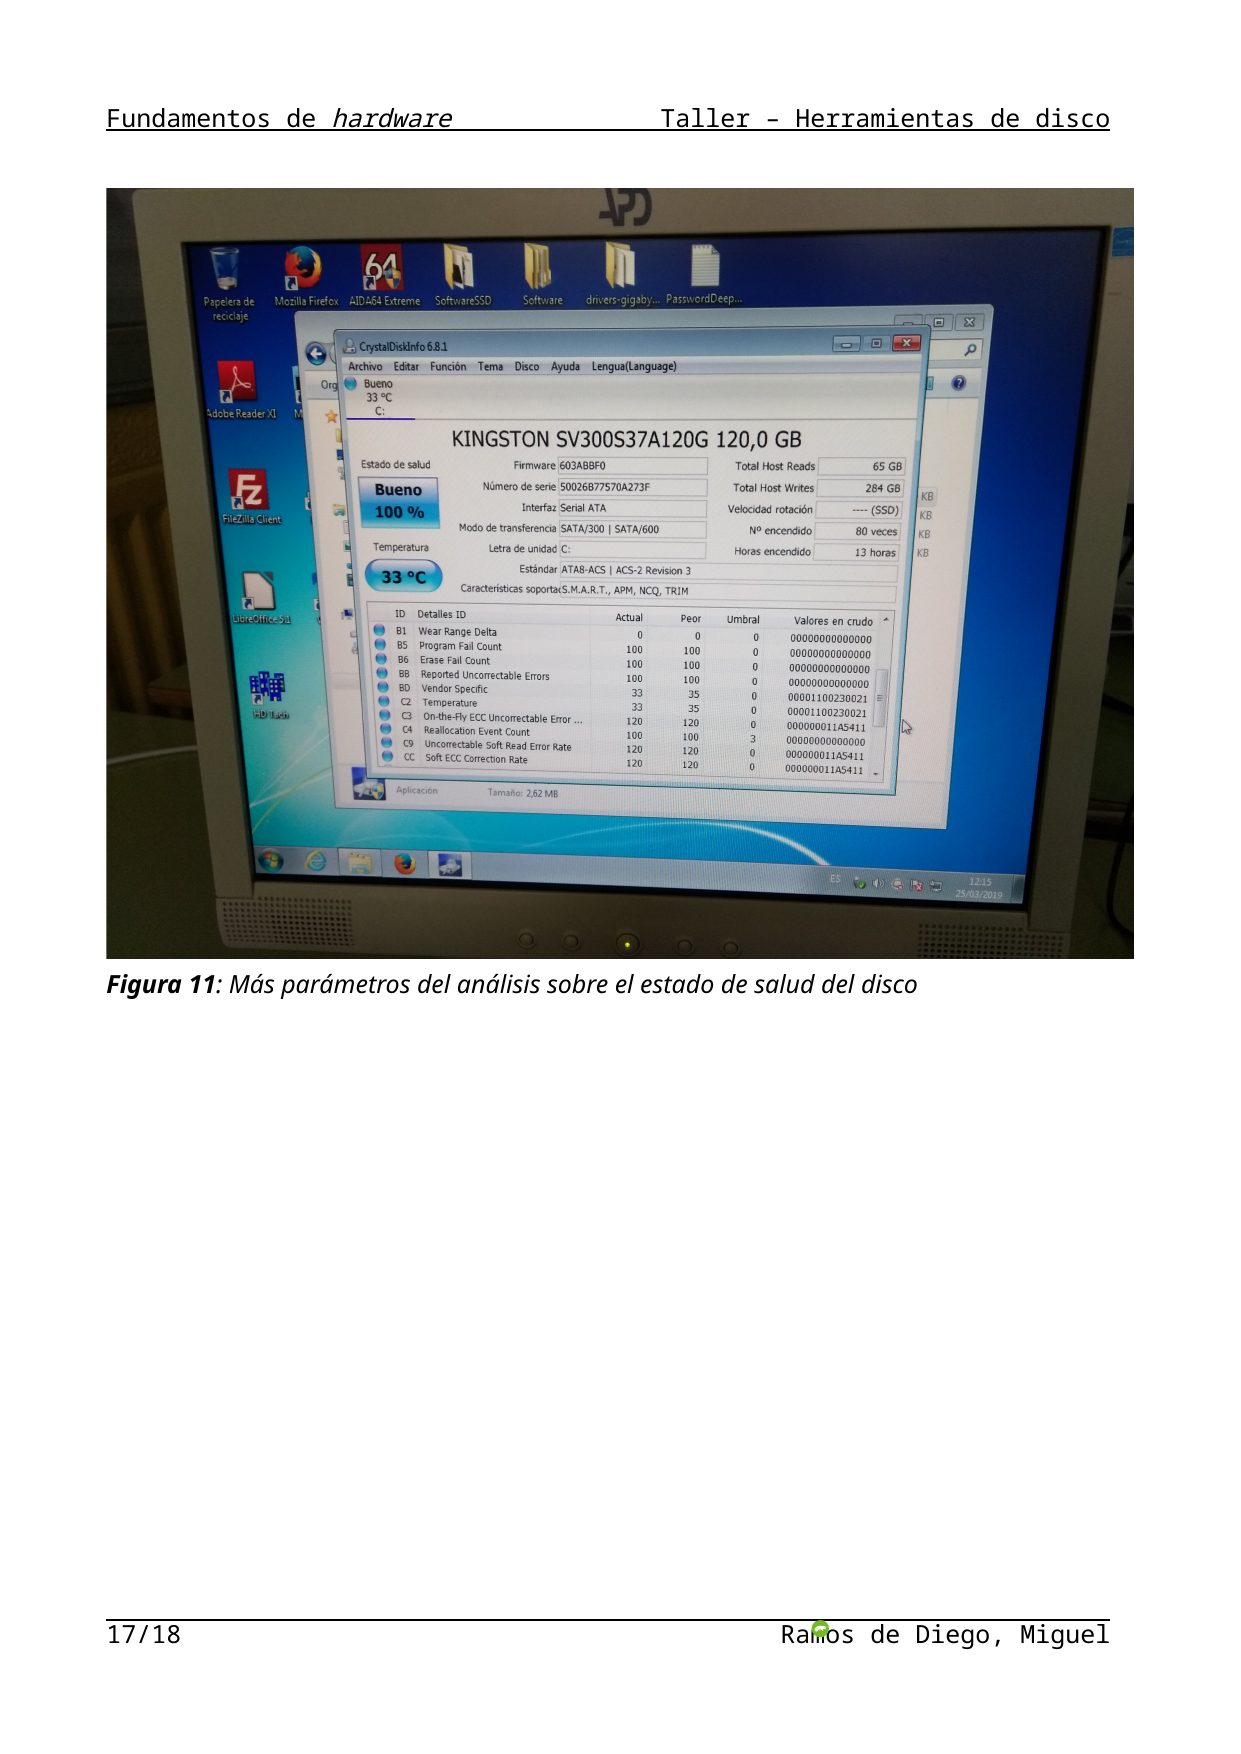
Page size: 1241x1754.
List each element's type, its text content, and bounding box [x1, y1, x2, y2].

picture [106, 188, 1134, 959]
text Figura 11: Más parámetros del análisis sobre el estado de salud del disco [106, 959, 1134, 1000]
